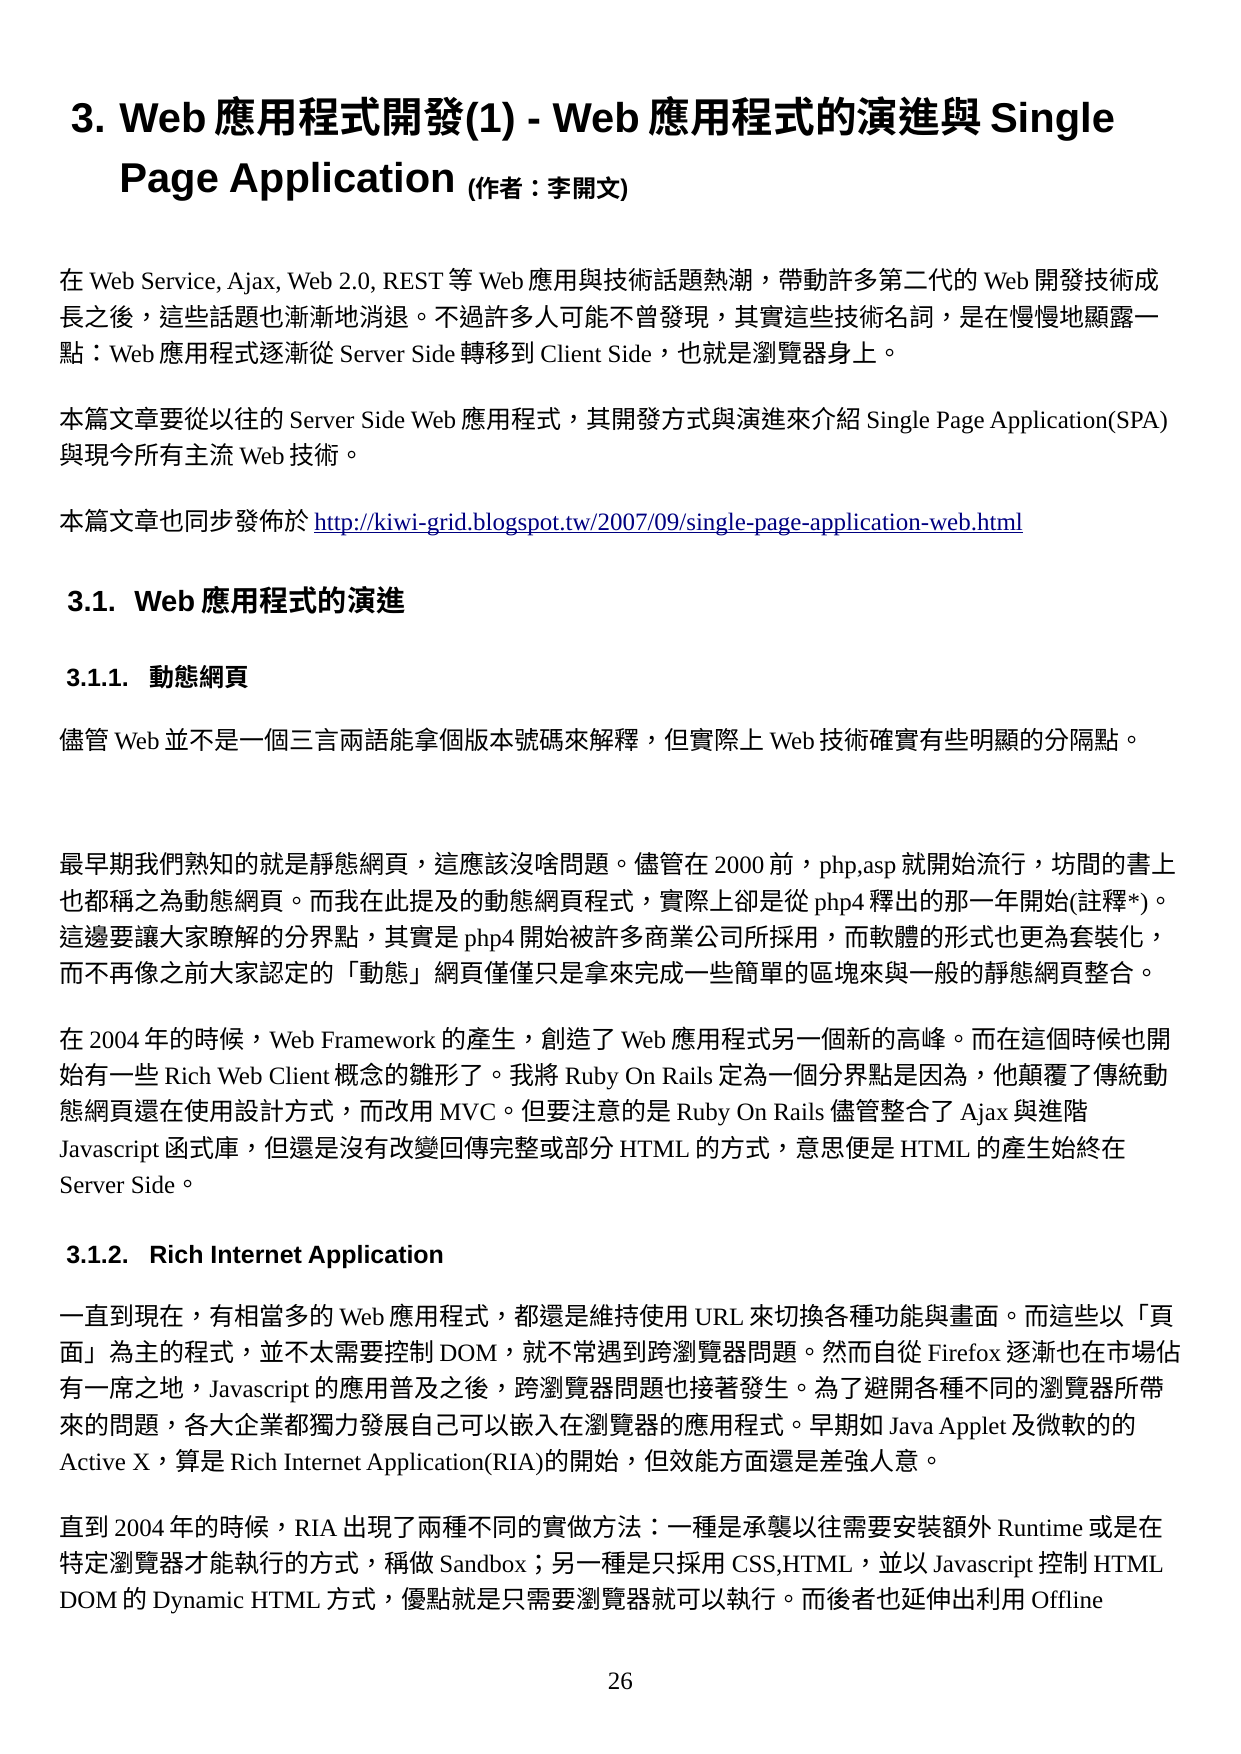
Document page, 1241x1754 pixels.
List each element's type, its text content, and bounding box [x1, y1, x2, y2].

text 最早期我們熟知的就是靜態網頁，這應該沒啥問題。儘管在2000前，php,asp就開始流行，坊間的書上也都稱之為動態網頁。而我在此提及的動態網頁程式，實際上卻是從php4釋出的那一年開始(註釋*)。這邊要讓大家瞭解的分界點，其實是php4開始被許多商業公司所採用，而軟體的形式也更為套裝化，而不再像之前大家認定的「動態」網頁僅僅只是拿來完成一些簡單的區塊來與一般的靜態網頁整合。 [59, 845, 1181, 990]
text 直到2004年的時候，RIA出現了兩種不同的實做方法：一種是承襲以往需要安裝額外Runtime或是在特定瀏覽器才能執行的方式，稱做Sandbox；另一種是只採用CSS,HTML，並以Javascript控制HTML DOM的Dynamic HTML方式，優點就是只需要瀏覽器就可以執行。而後者也延伸出利用Offline Database或是Ajax+Web Service來傳送與儲存程式資料，並可以儲存成一個獨立頁面的Web應用程式，稱做Single Page Application(SPA)。SPA最典型的例子，就是Gmail。Google盡力克服了跨瀏覽器的問題，將Javascript發揮的淋漓盡致，讓大家驚嘆光靠純粹的Web技術竟能做到如此程度。 [59, 1507, 1181, 1616]
text 本篇文章要從以往的Server Side Web應用程式，其開發方式與演進來介紹Single Page Application(SPA) 與現今所有主流Web技術。 [59, 399, 1181, 472]
text 儘管Web並不是一個三言兩語能拿個版本號碼來解釋，但實際上Web技術確實有些明顯的分隔點。 [59, 721, 1181, 757]
subtitle 動態網頁 [59, 657, 1181, 693]
text 在2004年的時候，Web Framework的產生，創造了Web應用程式另一個新的高峰。而在這個時候也開始有一些Rich Web Client概念的雛形了。我將Ruby On Rails定為一個分界點是因為，他顛覆了傳統動態網頁還在使用設計方式，而改用MVC。但要注意的是Ruby On Rails儘管整合了Ajax與進階Javascript函式庫，但還是沒有改變回傳完整或部分HTML的方式，意思便是HTML的產生始終在Server Side。 [59, 1019, 1181, 1201]
text 本篇文章也同步發佈於http://kiwi-grid.blogspot.tw/2007/09/single-page-application-web.html [59, 501, 1181, 537]
text 在Web Service, Ajax, Web 2.0, REST等Web應用與技術話題熱潮，帶動許多第二代的Web開發技術成長之後，這些話題也漸漸地消退。不過許多人可能不曾發現，其實這些技術名詞，是在慢慢地顯露一點：Web應用程式逐漸從Server Side轉移到Client Side，也就是瀏覽器身上。 [59, 261, 1181, 369]
text 一直到現在，有相當多的Web應用程式，都還是維持使用URL來切換各種功能與畫面。而這些以「頁面」為主的程式，並不太需要控制DOM，就不常遇到跨瀏覽器問題。然而自從Firefox逐漸也在市場佔有一席之地，Javascript的應用普及之後，跨瀏覽器問題也接著發生。為了避開各種不同的瀏覽器所帶來的問題，各大企業都獨力發展自己可以嵌入在瀏覽器的應用程式。早期如Java Applet及微軟的的Active X，算是Rich Internet Application(RIA)的開始，但效能方面還是差強人意。 [59, 1296, 1181, 1478]
subtitle Rich Internet Application [59, 1240, 1181, 1269]
subtitle Web應用程式開發(1) - Web應用程式的演進與Single Page Application (作者：李開文) [59, 84, 1181, 205]
subtitle Web應用程式的演進 [59, 577, 1181, 619]
